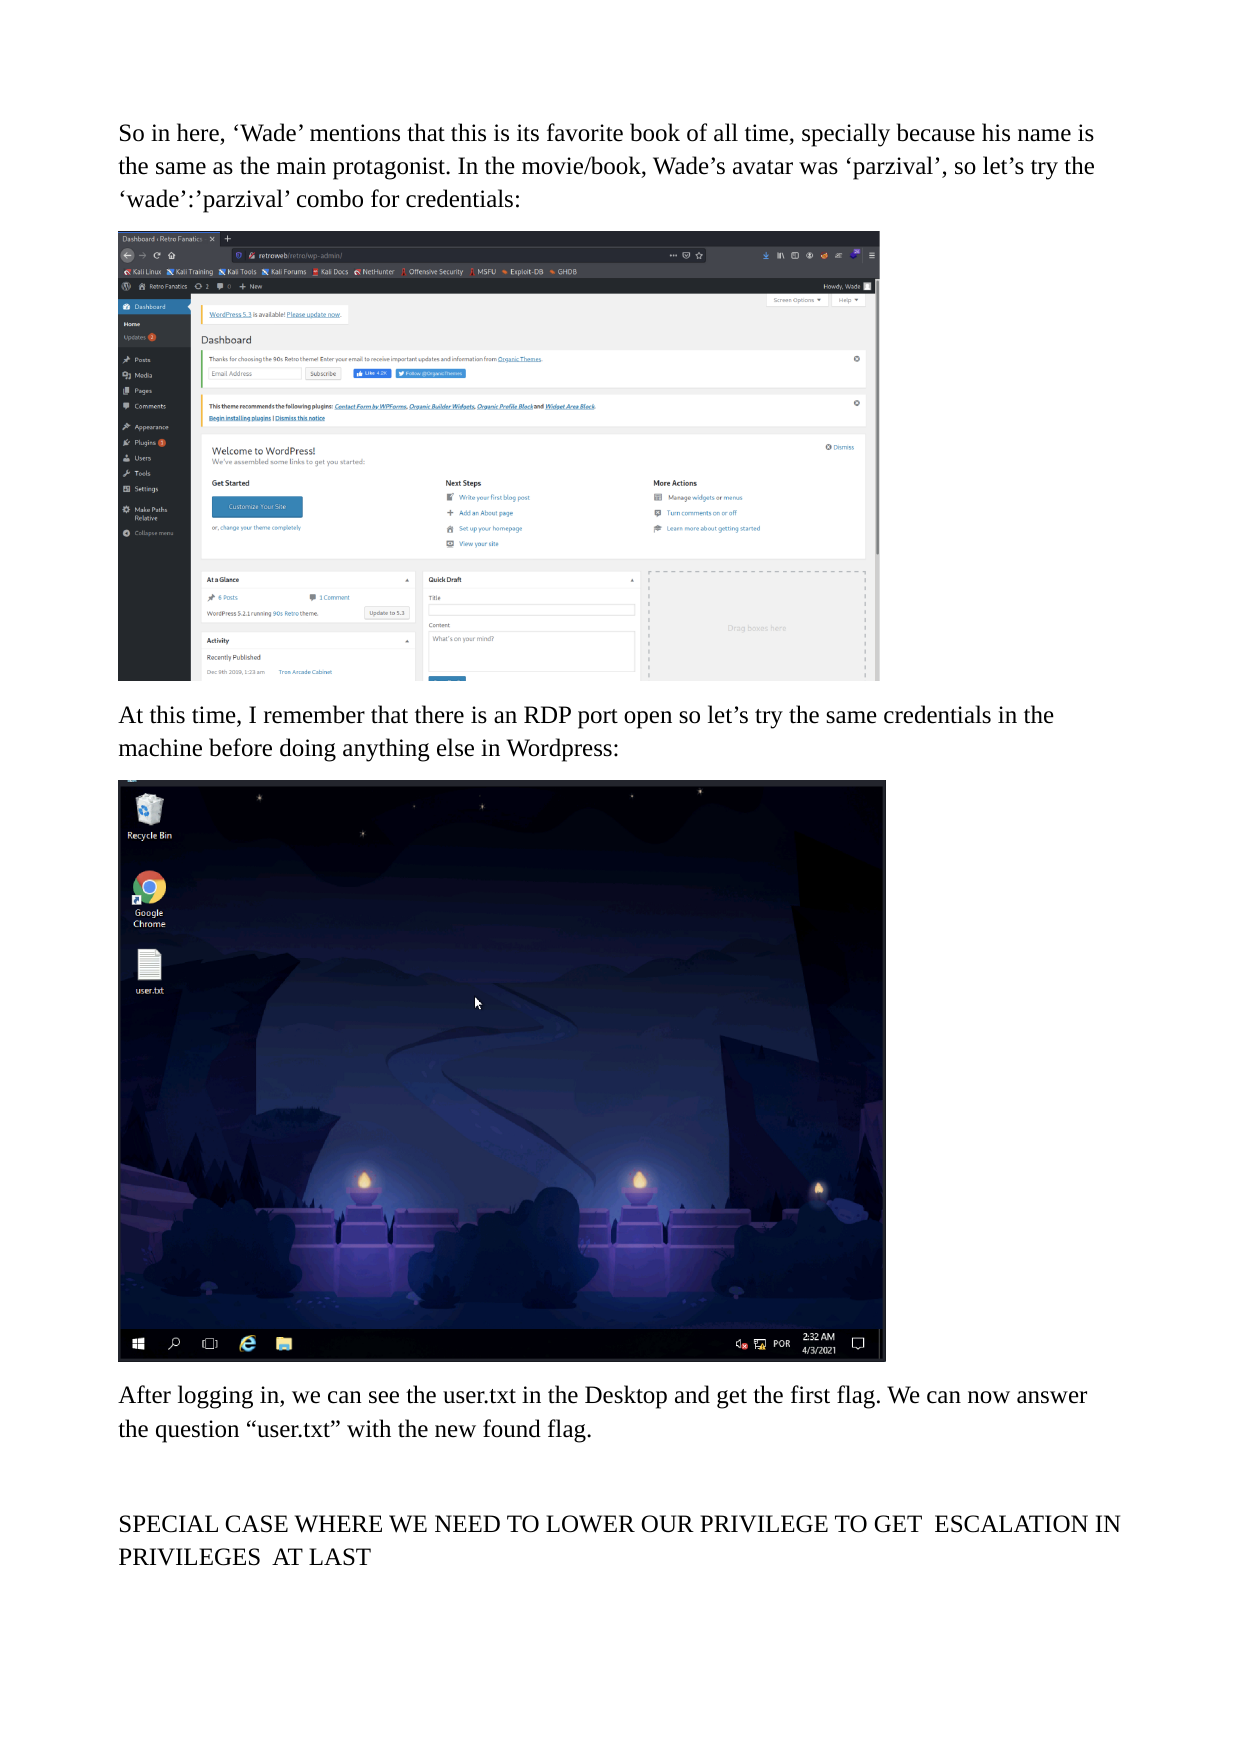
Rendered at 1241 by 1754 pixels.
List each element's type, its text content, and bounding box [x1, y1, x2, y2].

picture [118, 231, 880, 681]
text After logging in, we can see the user.txt in the Desktop and get the first flag. We can now answer the question “user.txt” with the new found flag. [118, 1381, 1122, 1442]
text At this time, I remember that there is an RDP port open so let’s try the same credentials in the machine before doing anything else in Wordpress: [118, 700, 1122, 762]
picture [118, 780, 886, 1362]
text SPECIAL CASE WHERE WE NEED TO LOWER OUR PRIVILEGE TO GET ESCALATION IN PRIVILEGES AT LAST [118, 1509, 1122, 1571]
text So in here, ‘Wade’ mentions that this is its favorite book of all time, specially because his name is the same as the main protagonist. In the movie/book, Wade’s avatar was ‘parzival’, so let’s try the ‘wade’:’parzival’ combo for credentials: [118, 118, 1122, 213]
